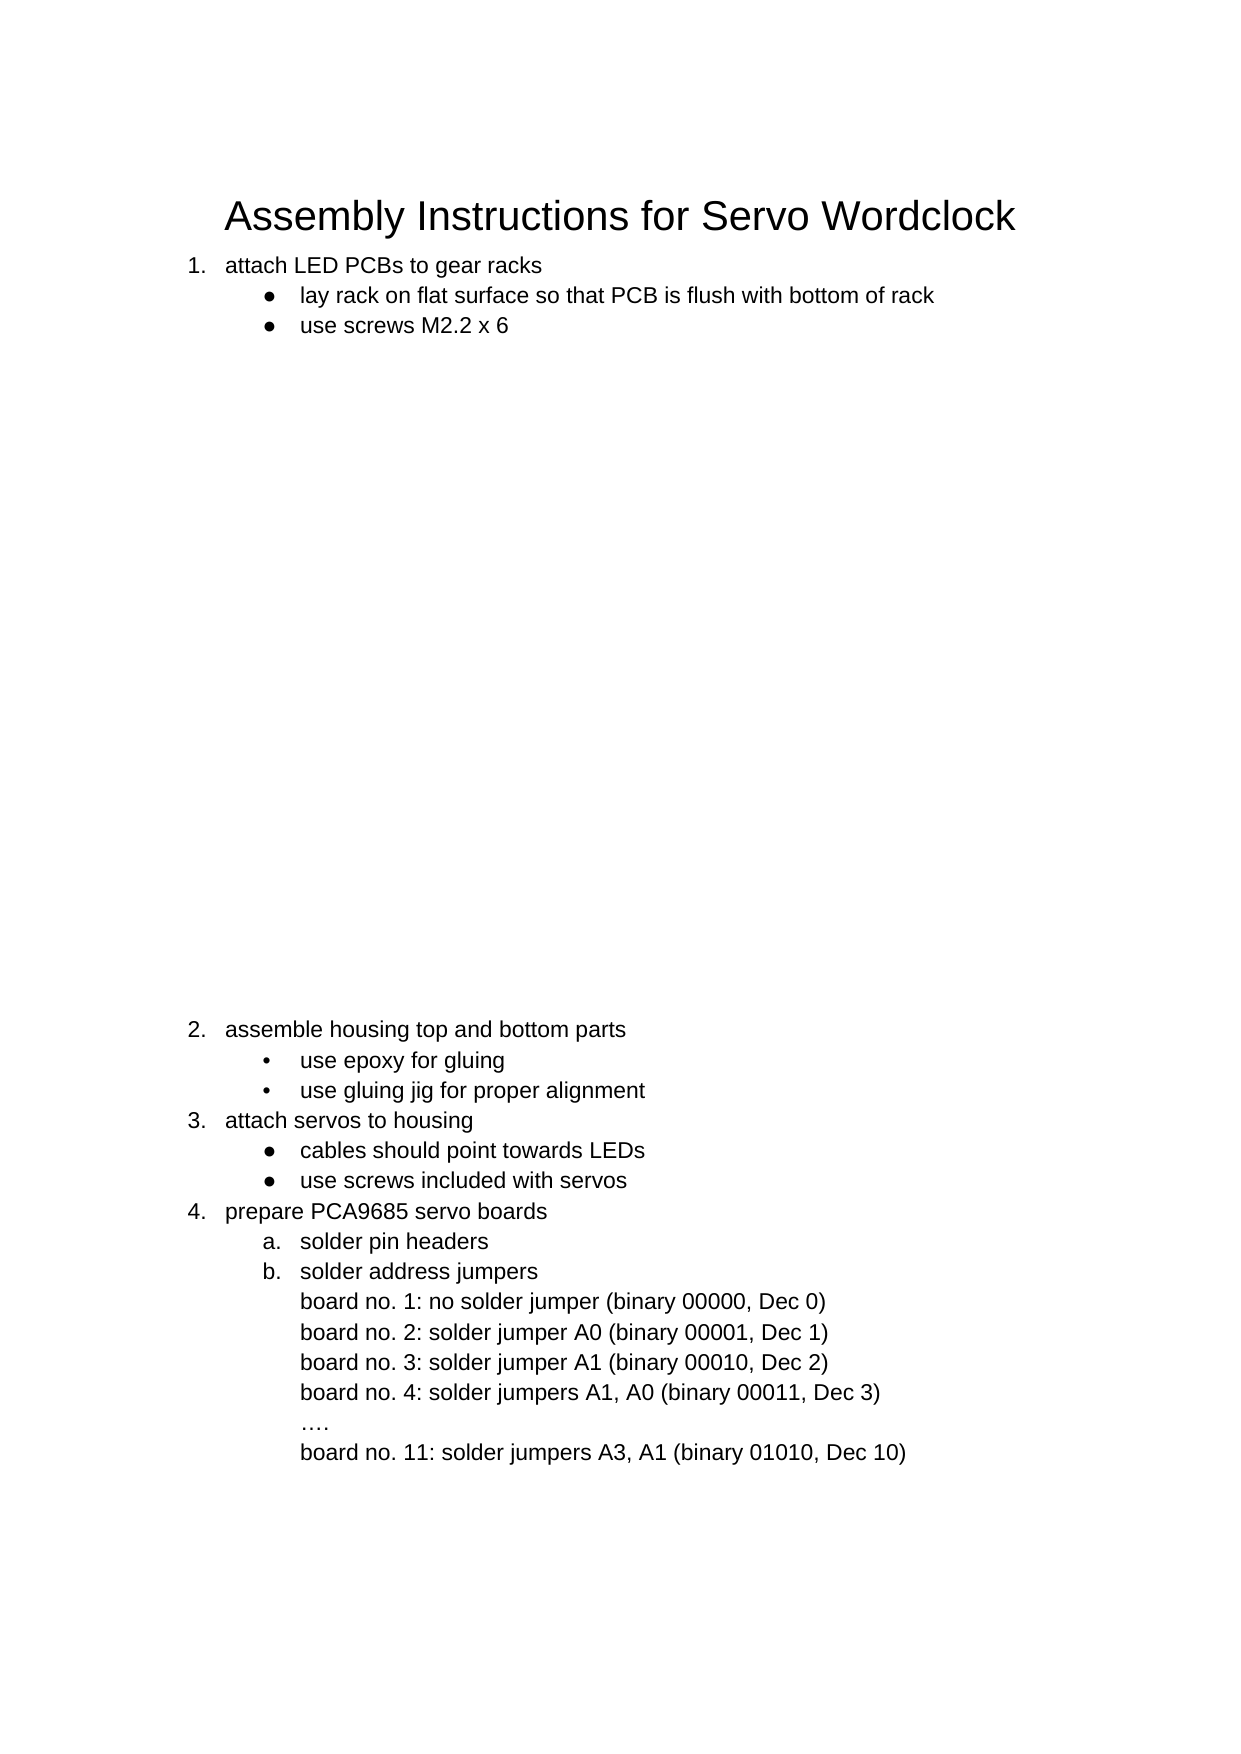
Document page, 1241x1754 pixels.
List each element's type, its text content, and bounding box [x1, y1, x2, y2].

list attach LED PCBs to gear racks [187, 252, 1090, 278]
text board no. 2: solder jumper A0 (binary 00001, Dec 1) [300, 1318, 1090, 1345]
list lay rack on flat surface so that PCB is flush with bottom of rack [262, 282, 1090, 309]
text board no. 4: solder jumpers A1, A0 (binary 00011, Dec 3) [300, 1379, 1090, 1405]
list use gluing jig for proper alignment [262, 1077, 1090, 1103]
subtitle Assembly Instructions for Servo Wordclock [150, 192, 1090, 239]
list use screws included with servos [262, 1167, 1090, 1194]
text board no. 1: no solder jumper (binary 00000, Dec 0) [300, 1288, 1090, 1314]
list solder pin headers [262, 1228, 1090, 1254]
text board no. 3: solder jumper A1 (binary 00010, Dec 2) [300, 1349, 1090, 1375]
list use screws M2.2 x 6 [262, 312, 1090, 339]
list prepare PCA9685 servo boards [187, 1198, 1090, 1224]
list cables should point towards LEDs [262, 1137, 1090, 1163]
list solder address jumpers [262, 1258, 1090, 1284]
text …. [300, 1409, 1090, 1435]
list attach servos to housing [187, 1107, 1090, 1133]
text board no. 11: solder jumpers A3, A1 (binary 01010, Dec 10) [300, 1439, 1090, 1466]
list use epoxy for gluing [262, 1047, 1090, 1073]
list assemble housing top and bottom parts [187, 1016, 1090, 1043]
